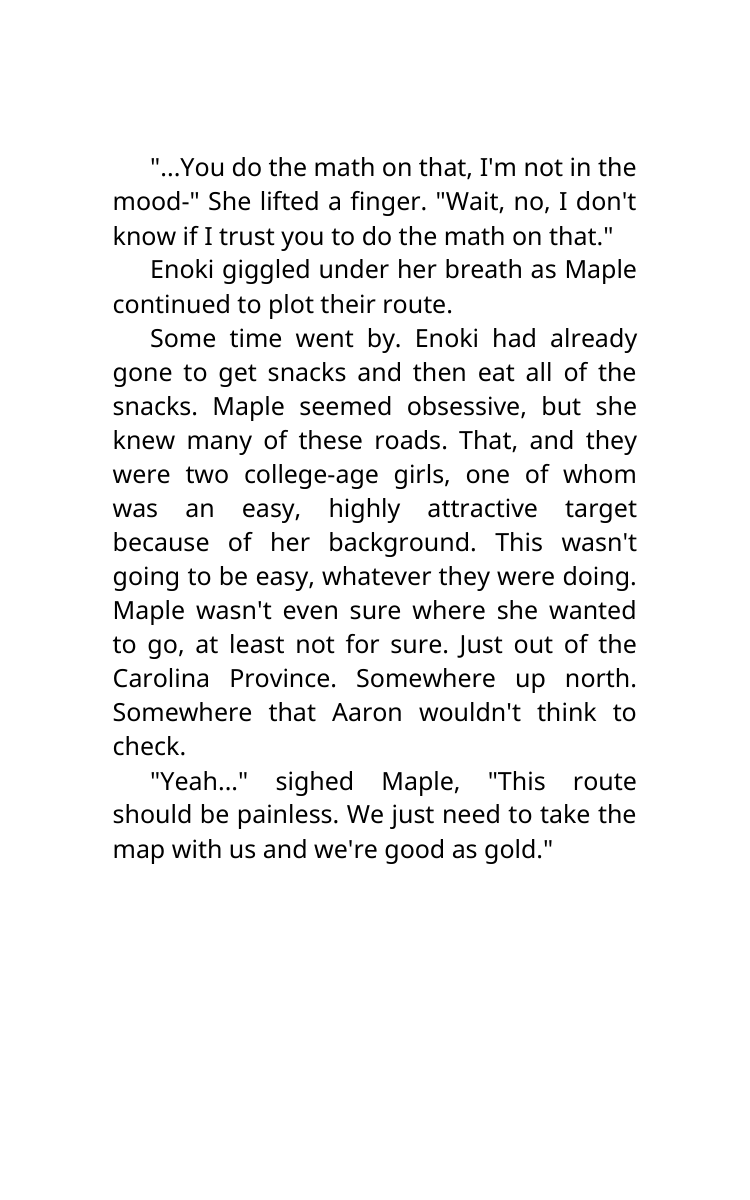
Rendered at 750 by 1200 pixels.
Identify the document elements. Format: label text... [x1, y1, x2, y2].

text "Yeah..." sighed Maple, "This route should be painless. We just need to take the map with us and we're good as gold." [112, 763, 637, 865]
text "...You do the math on that, I'm not in the mood-" She lifted a finger. "Wait, no, I don't know if I trust you to do the math on that." [112, 150, 637, 252]
text Some time went by. Enoki had already gone to get snacks and then eat all of the snacks. Maple seemed obsessive, but she knew many of these roads. That, and they were two college-age girls, one of whom was an easy, highly attractive target because of her background. This wasn't going to be easy, whatever they were doing. Maple wasn't even sure where she wanted to go, at least not for sure. Just out of the Carolina Province. Somewhere up north. Somewhere that Aaron wouldn't think to check. [112, 320, 637, 763]
text Enoki giggled under her breath as Maple continued to plot their route. [112, 252, 637, 320]
